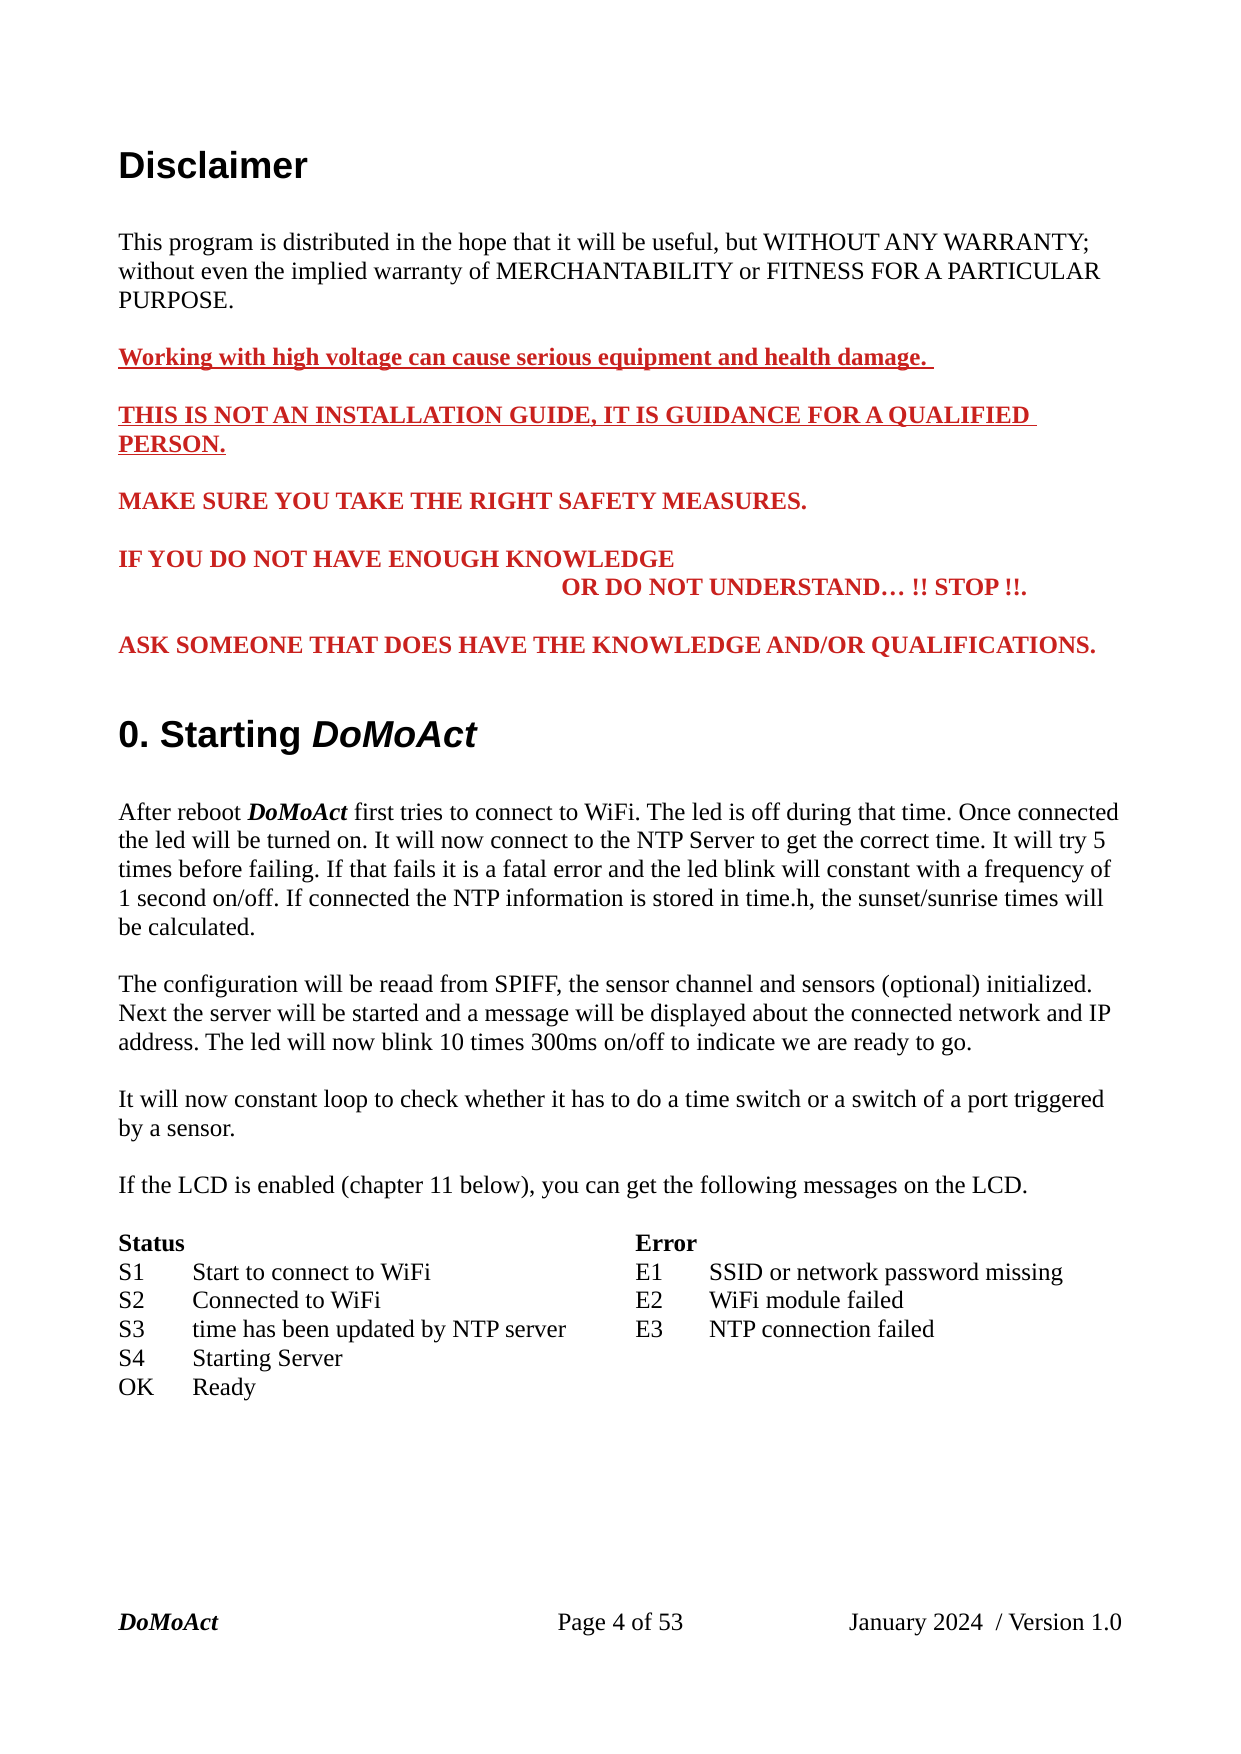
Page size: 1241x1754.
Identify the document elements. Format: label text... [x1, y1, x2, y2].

text OR DO NOT UNDERSTAND… !! STOP !!. [118, 572, 1122, 601]
text S2 Connected to WiFi E2 WiFi module failed [118, 1286, 1122, 1314]
text OK Ready [118, 1372, 1122, 1401]
text ASK SOMEONE THAT DOES HAVE THE KNOWLEDGE AND/OR QUALIFICATIONS. [118, 630, 1122, 659]
text Working with high voltage can cause serious equipment and health damage. [118, 342, 1122, 371]
text MAKE SURE YOU TAKE THE RIGHT SAFETY MEASURES. [118, 486, 1122, 515]
text S3 time has been updated by NTP server E3 NTP connection failed [118, 1314, 1122, 1343]
text If the LCD is enabled (chapter 11 below), you can get the following messages on the LCD. [118, 1171, 1122, 1199]
text S1 Start to connect to WiFi E1 SSID or network password missing [118, 1257, 1122, 1286]
text Status Error [118, 1228, 1122, 1257]
text S4 Starting Server [118, 1343, 1122, 1372]
text After reboot DoMoAct first tries to connect to WiFi. The led is off during that time. Once connected the led will be turned on. It will now connect to the NTP Server to get the correct time. It will try 5 times before failing. If that fails it is a fatal error and the led blink will constant with a frequency of 1 second on/off. If connected the NTP information is stored in time.h, the sunset/sunrise times will be calculated. [118, 797, 1122, 941]
subtitle 0. Starting DoMoAct [118, 712, 1122, 756]
text THIS IS NOT AN INSTALLATION GUIDE, IT IS GUIDANCE FOR A QUALIFIED PERSON. [118, 400, 1122, 457]
text This program is distributed in the hope that it will be useful, but WITHOUT ANY WARRANTY; without even the implied warranty of MERCHANTABILITY or FITNESS FOR A PARTICULAR PURPOSE. [118, 227, 1122, 314]
text The configuration will be reaad from SPIFF, the sensor channel and sensors (optional) initialized. Next the server will be started and a message will be displayed about the connected network and IP address. The led will now blink 10 times 300ms on/off to indicate we are ready to go. [118, 969, 1122, 1056]
text IF YOU DO NOT HAVE ENOUGH KNOWLEDGE [118, 544, 1122, 572]
subtitle Disclaimer [118, 143, 1122, 186]
text It will now constant loop to check whether it has to do a time switch or a switch of a port triggered by a sensor. [118, 1084, 1122, 1142]
